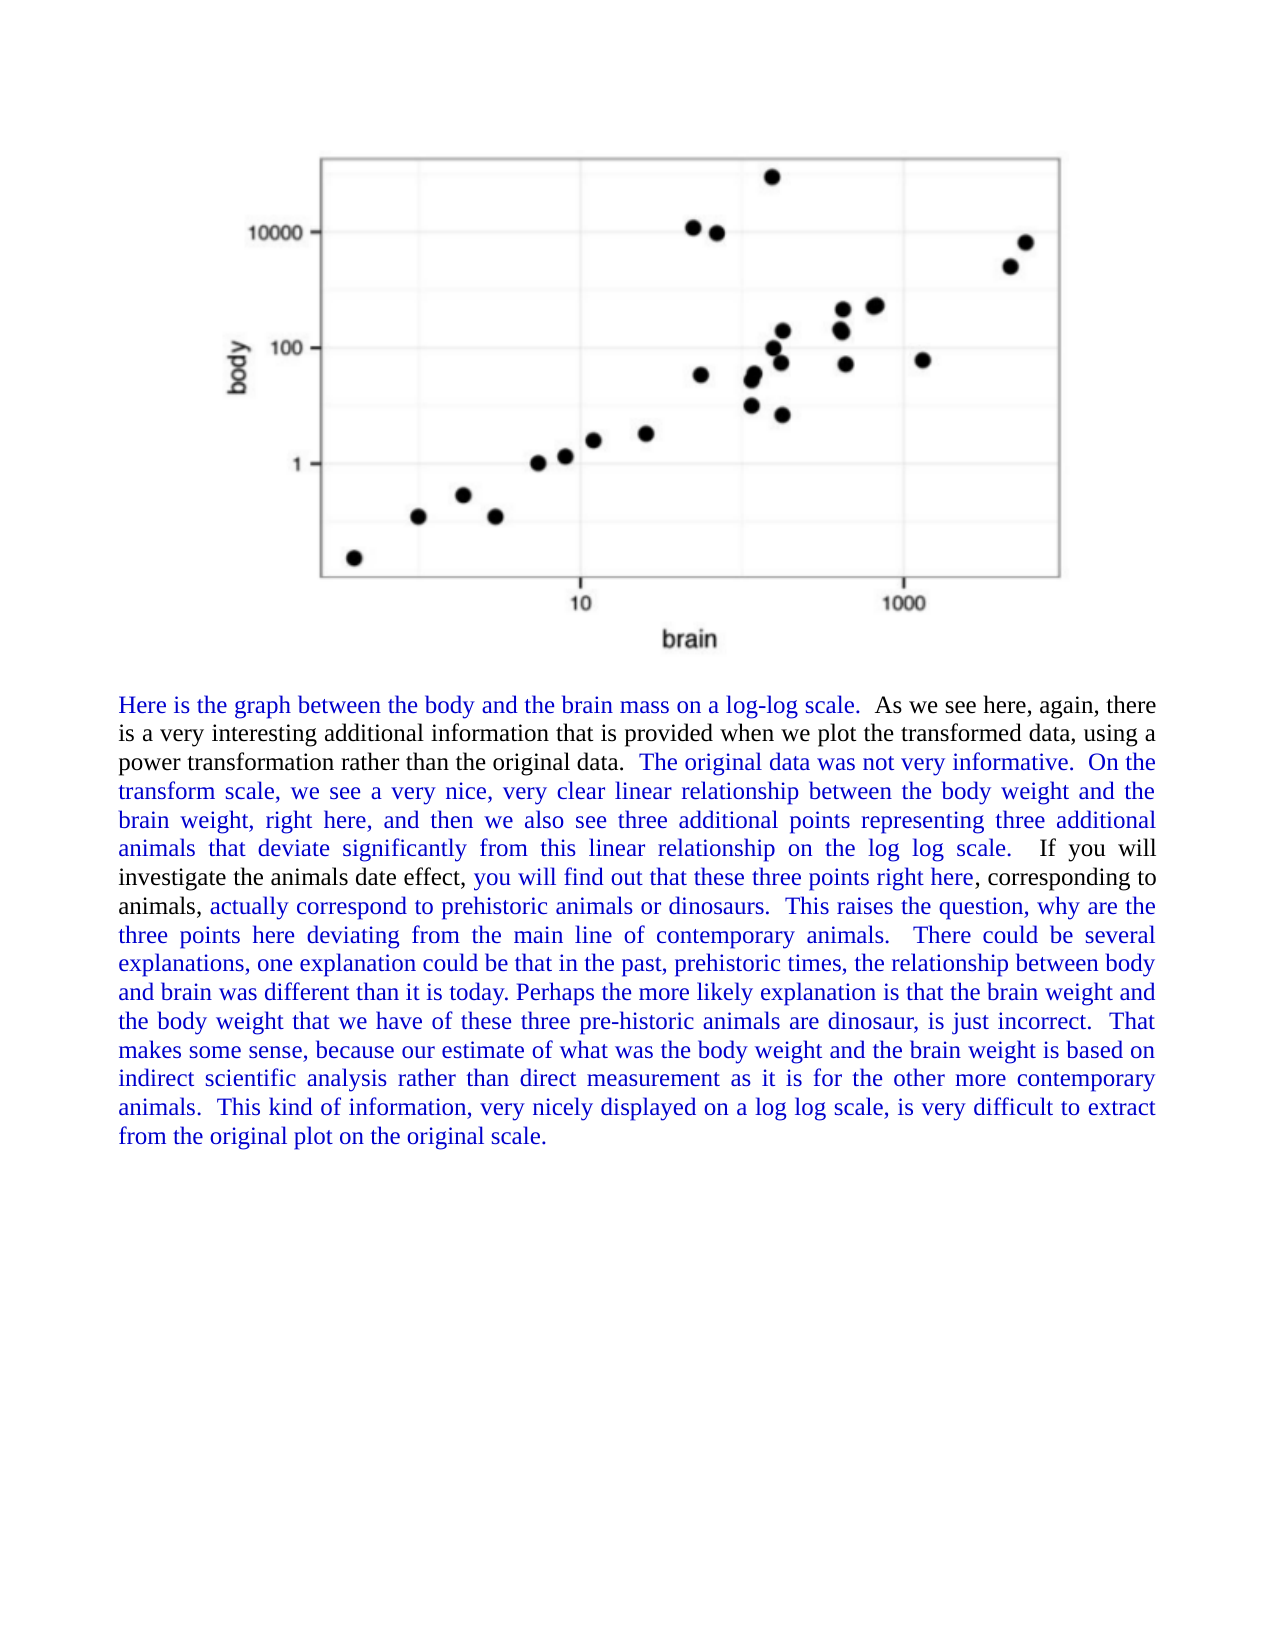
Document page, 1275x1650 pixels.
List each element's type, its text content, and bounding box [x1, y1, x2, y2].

picture [201, 146, 1074, 661]
text Here is the graph between the body and the brain mass on a log-log scale. As we see here, again, there is a very interesting additional information that is provided when we plot the transformed data, using a power transformation rather than the original data. The original data was not very informative. On the transform scale, we see a very nice, very clear linear relationship between the body weight and the brain weight, right here, and then we also see three additional points representing three additional animals that deviate significantly from this linear relationship on the log log scale. If you will investigate the animals date effect, you will find out that these three points right here, corresponding to animals, actually correspond to prehistoric animals or dinosaurs. This raises the question, why are the three points here deviating from the main line of contemporary animals. There could be several explanations, one explanation could be that in the past, prehistoric times, the relationship between body and brain was different than it is today. Perhaps the more likely explanation is that the brain weight and the body weight that we have of these three pre-historic animals are dinosaur, is just incorrect. That makes some sense, because our estimate of what was the body weight and the brain weight is based on indirect scientific analysis rather than direct measurement as it is for the other more contemporary animals. This kind of information, very nicely displayed on a log log scale, is very difficult to extract from the original plot on the original scale. [118, 690, 1157, 1150]
